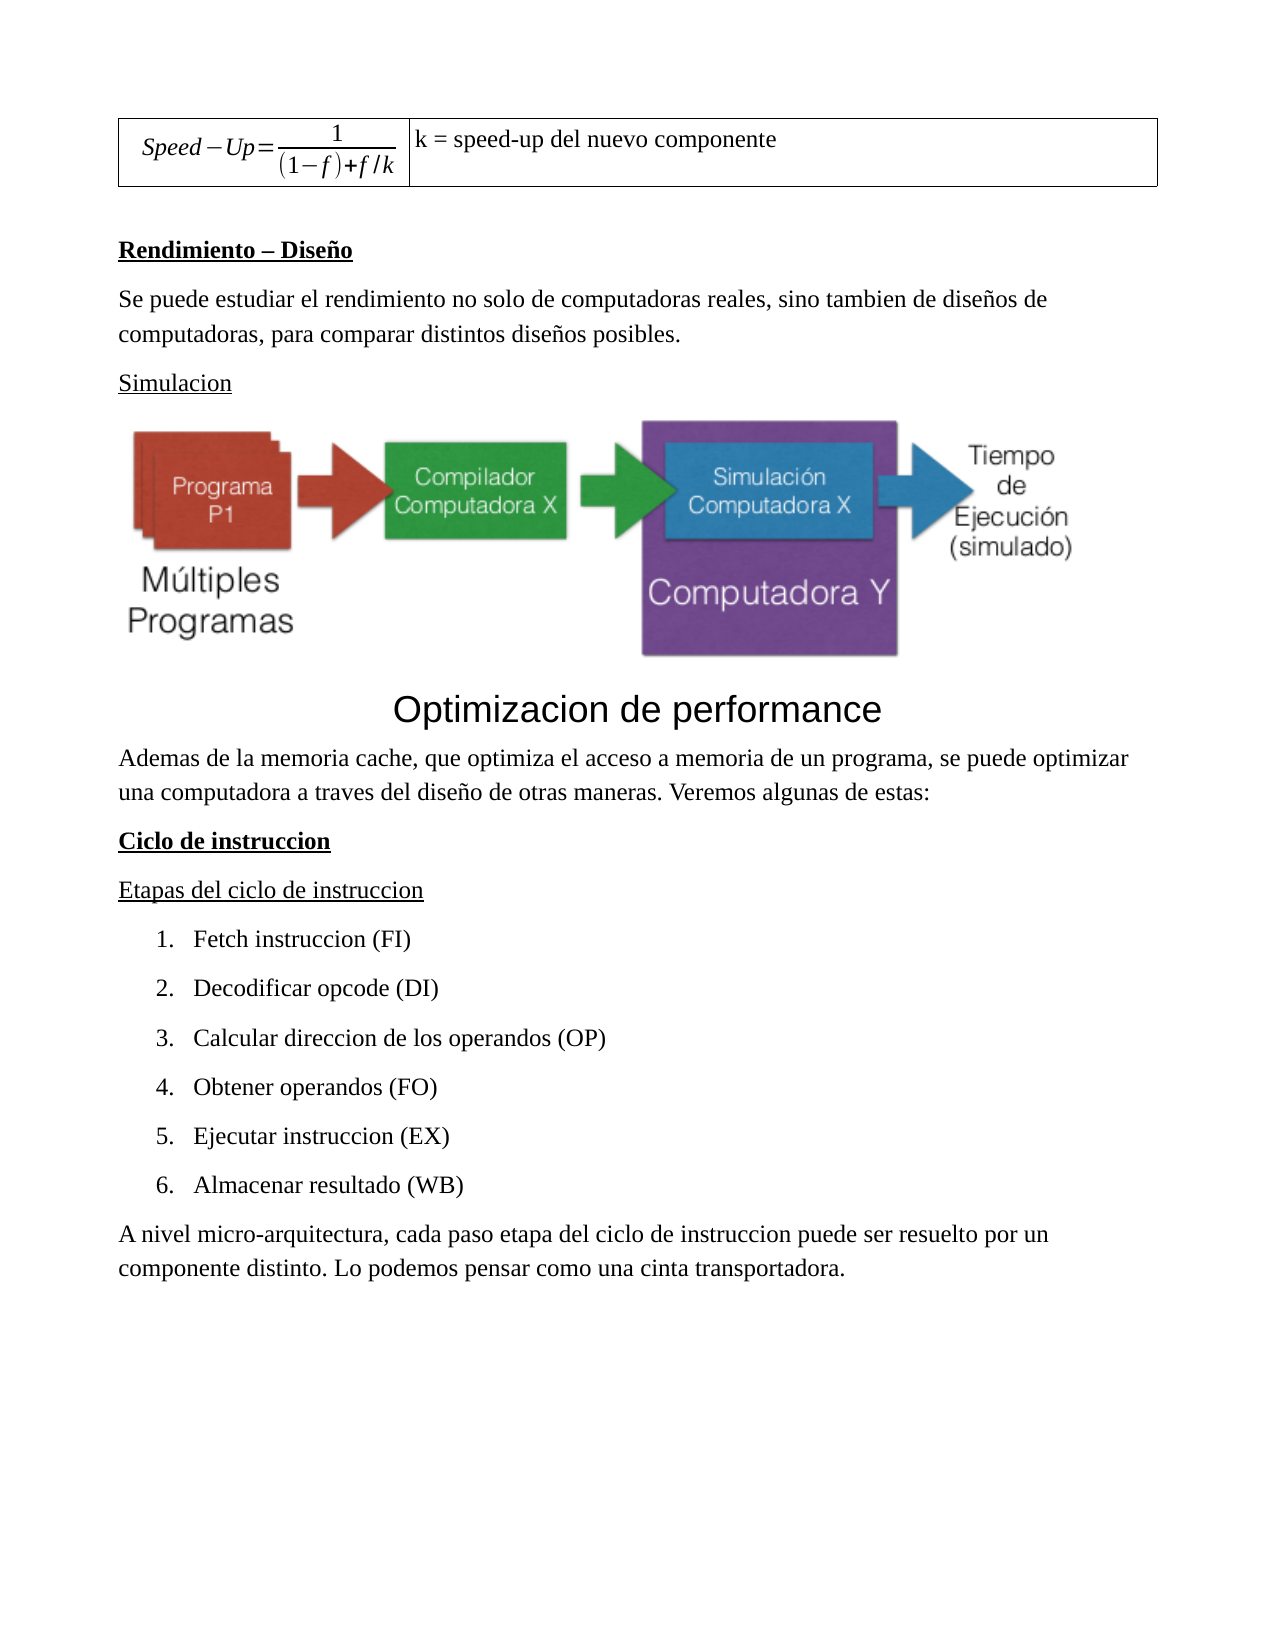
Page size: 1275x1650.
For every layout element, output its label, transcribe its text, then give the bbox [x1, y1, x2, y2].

list Obtener operandos (FO) [156, 1072, 1157, 1100]
table_cell k = speed-up del nuevo componente [410, 119, 1157, 186]
text Rendimiento – Diseño [118, 235, 1157, 264]
list Decodificar opcode (DI) [156, 973, 1157, 1002]
list Calcular direccion de los operandos (OP) [156, 1023, 1157, 1051]
text Simulacion [118, 368, 1157, 397]
text Se puede estudiar el rendimiento no solo de computadoras reales, sino tambien de diseños de computadoras, para comparar distintos diseños posibles. [118, 284, 1157, 347]
text Ciclo de instruccion [118, 826, 1157, 855]
list Ejecutar instruccion (EX) [156, 1121, 1157, 1149]
text Ademas de la memoria cache, que optimiza el acceso a memoria de un programa, se puede optimizar una computadora a traves del diseño de otras maneras. Veremos algunas de estas: [118, 743, 1157, 806]
table_header [119, 119, 409, 186]
subtitle Optimizacion de performance [118, 687, 1157, 730]
picture [118, 416, 1081, 661]
list Fetch instruccion (FI) [156, 924, 1157, 953]
text A nivel micro-arquitectura, cada paso etapa del ciclo de instruccion puede ser resuelto por un componente distinto. Lo podemos pensar como una cinta transportadora. [118, 1219, 1157, 1282]
list Almacenar resultado (WB) [156, 1170, 1157, 1198]
text Etapas del ciclo de instruccion [118, 875, 1157, 904]
